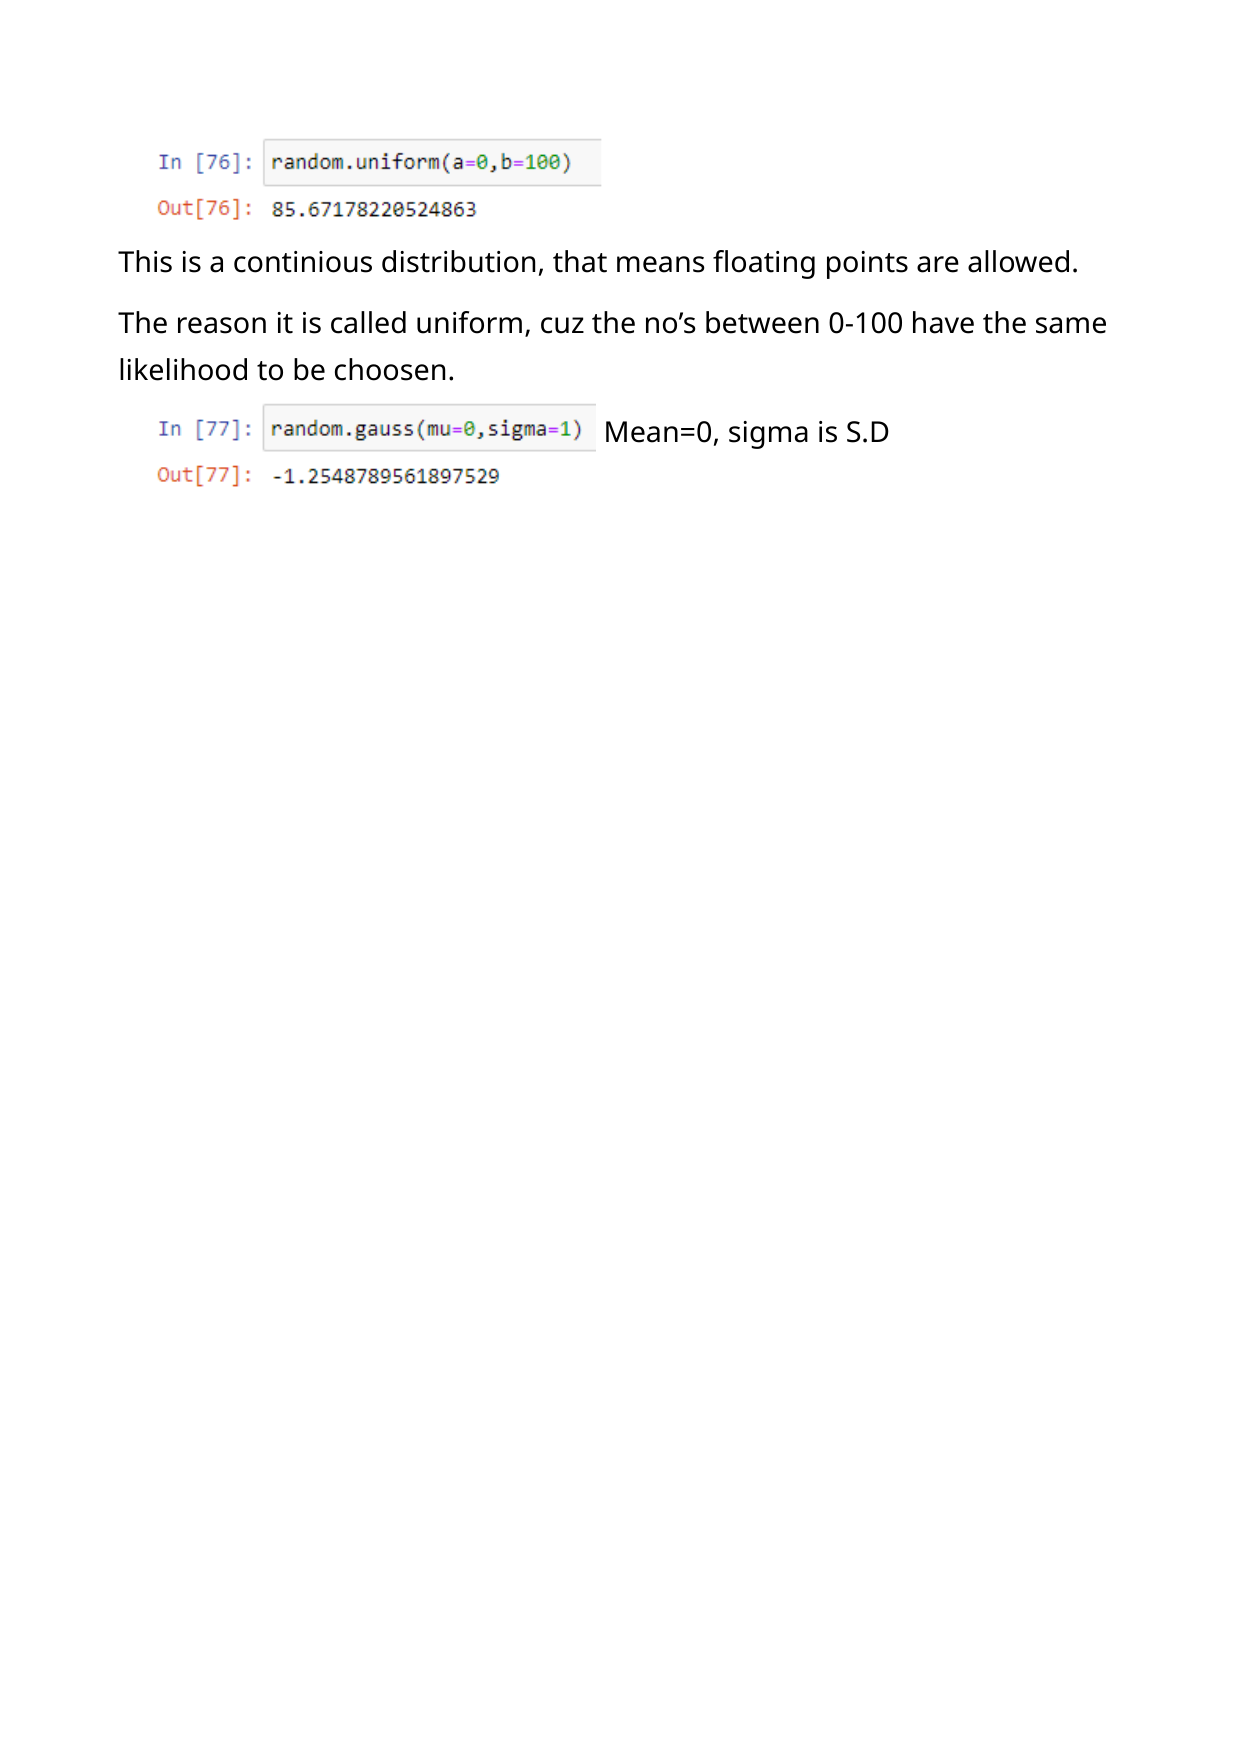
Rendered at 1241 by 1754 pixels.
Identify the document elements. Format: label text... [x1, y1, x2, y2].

text [118, 411, 141, 451]
text Mean=0, sigma is S.D [596, 411, 1122, 451]
text The reason it is called uniform, cuz the no’s between 0-100 have the same likelihood to be choosen. [118, 303, 1122, 389]
text This is a continious distribution, that means floating points are allowed. [118, 241, 1122, 280]
picture [141, 402, 596, 493]
picture [138, 136, 602, 223]
